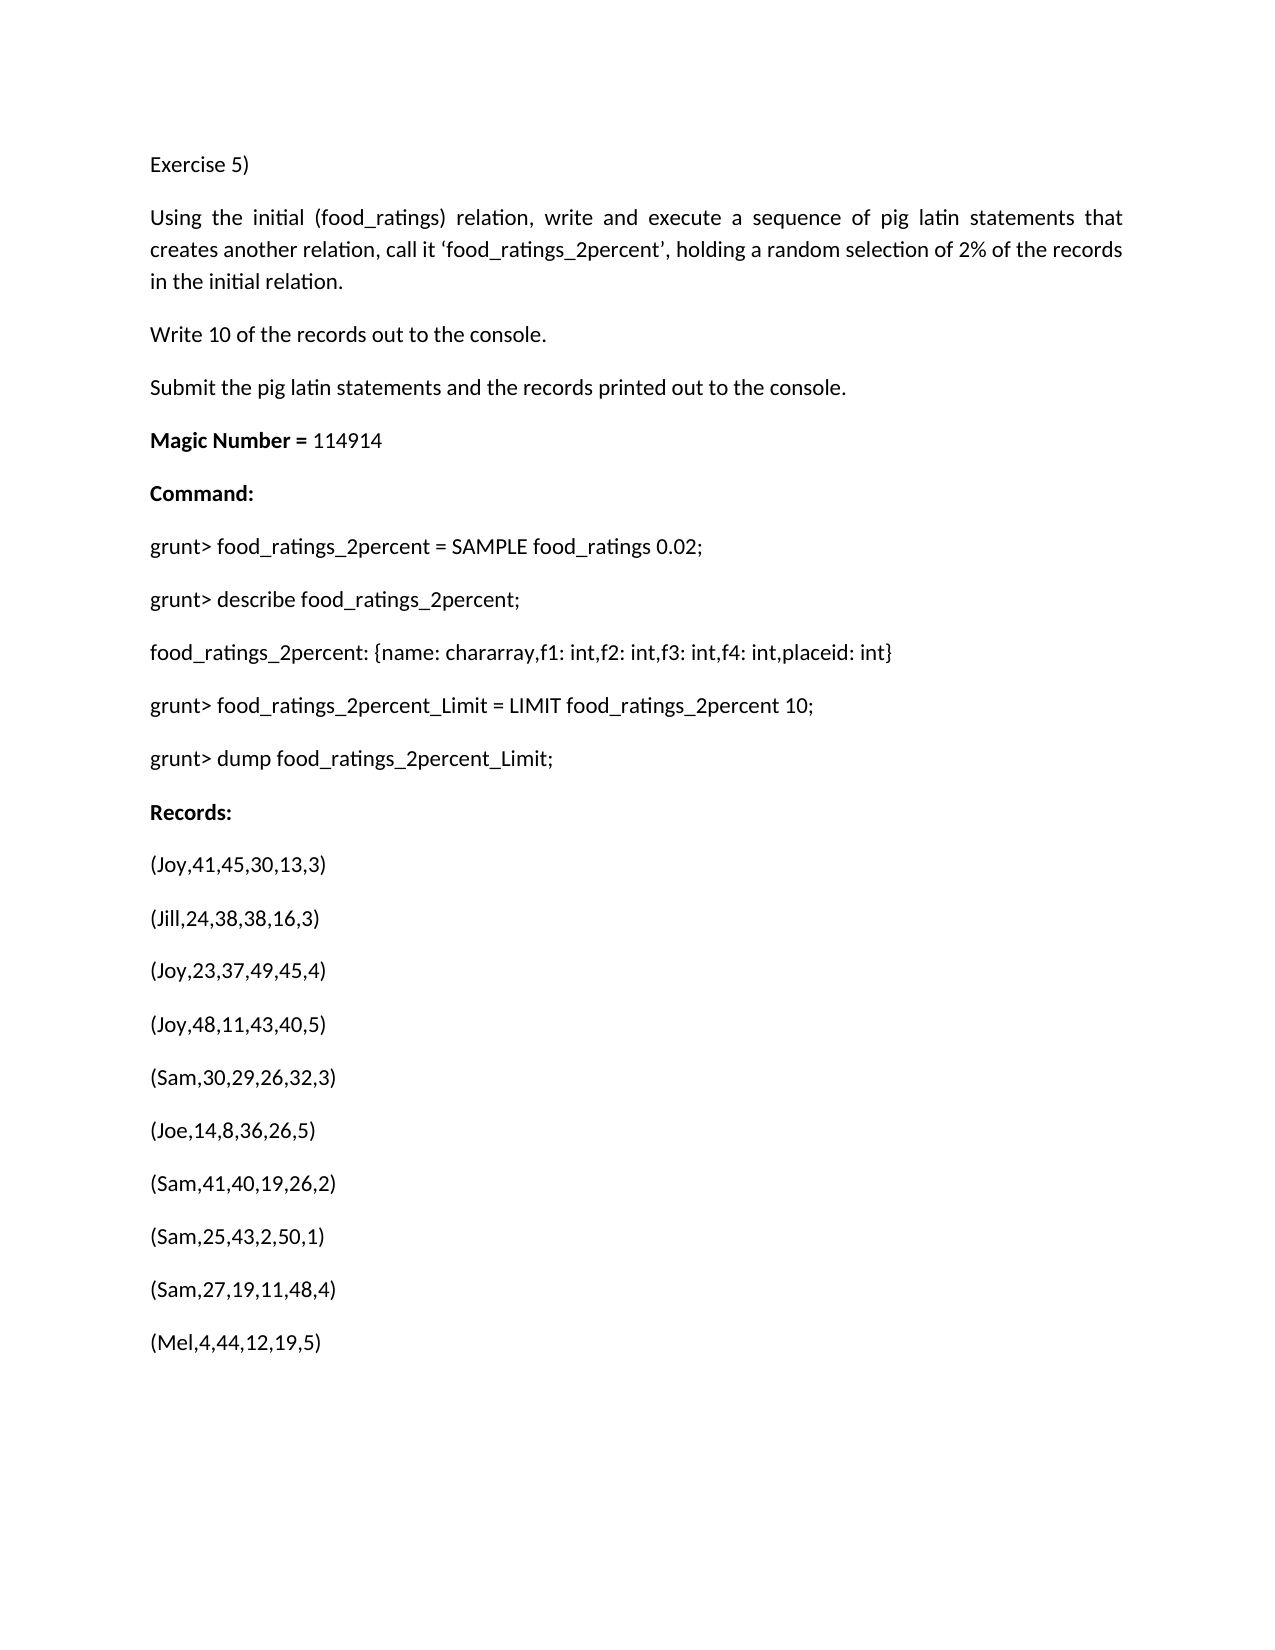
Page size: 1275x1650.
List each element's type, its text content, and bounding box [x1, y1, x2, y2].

text Command: [150, 479, 1125, 507]
text grunt> dump food_ratings_2percent_Limit; [150, 744, 1125, 773]
text grunt> food_ratings_2percent_Limit = LIMIT food_ratings_2percent 10; [150, 692, 1125, 719]
text (Joy,23,37,49,45,4) [150, 957, 1125, 985]
text (Sam,30,29,26,32,3) [150, 1063, 1125, 1091]
text grunt> describe food_ratings_2percent; [150, 586, 1125, 613]
text (Sam,27,19,11,48,4) [150, 1275, 1125, 1303]
text (Sam,41,40,19,26,2) [150, 1169, 1125, 1197]
text Write 10 of the records out to the console. [150, 320, 1125, 348]
text Magic Number = 114914 [150, 426, 1125, 454]
text food_ratings_2percent: {name: chararray,f1: int,f2: int,f3: int,f4: int,placeid: int} [150, 638, 1125, 667]
text (Mel,4,44,12,19,5) [150, 1328, 1125, 1356]
text Records: [150, 798, 1125, 826]
text (Sam,25,43,2,50,1) [150, 1222, 1125, 1250]
text (Jill,24,38,38,16,3) [150, 904, 1125, 932]
text (Joy,41,45,30,13,3) [150, 851, 1125, 879]
text Exercise 5) [150, 150, 1125, 178]
text (Joy,48,11,43,40,5) [150, 1010, 1125, 1038]
text (Joe,14,8,36,26,5) [150, 1116, 1125, 1144]
text grunt> food_ratings_2percent = SAMPLE food_ratings 0.02; [150, 532, 1125, 561]
text Using the initial (food_ratings) relation, write and execute a sequence of pig latin statements that creates another relation, call it ‘food_ratings_2percent’, holding a random selection of 2% of the records in the initial relation. [150, 203, 1125, 295]
text Submit the pig latin statements and the records printed out to the console. [150, 373, 1125, 401]
